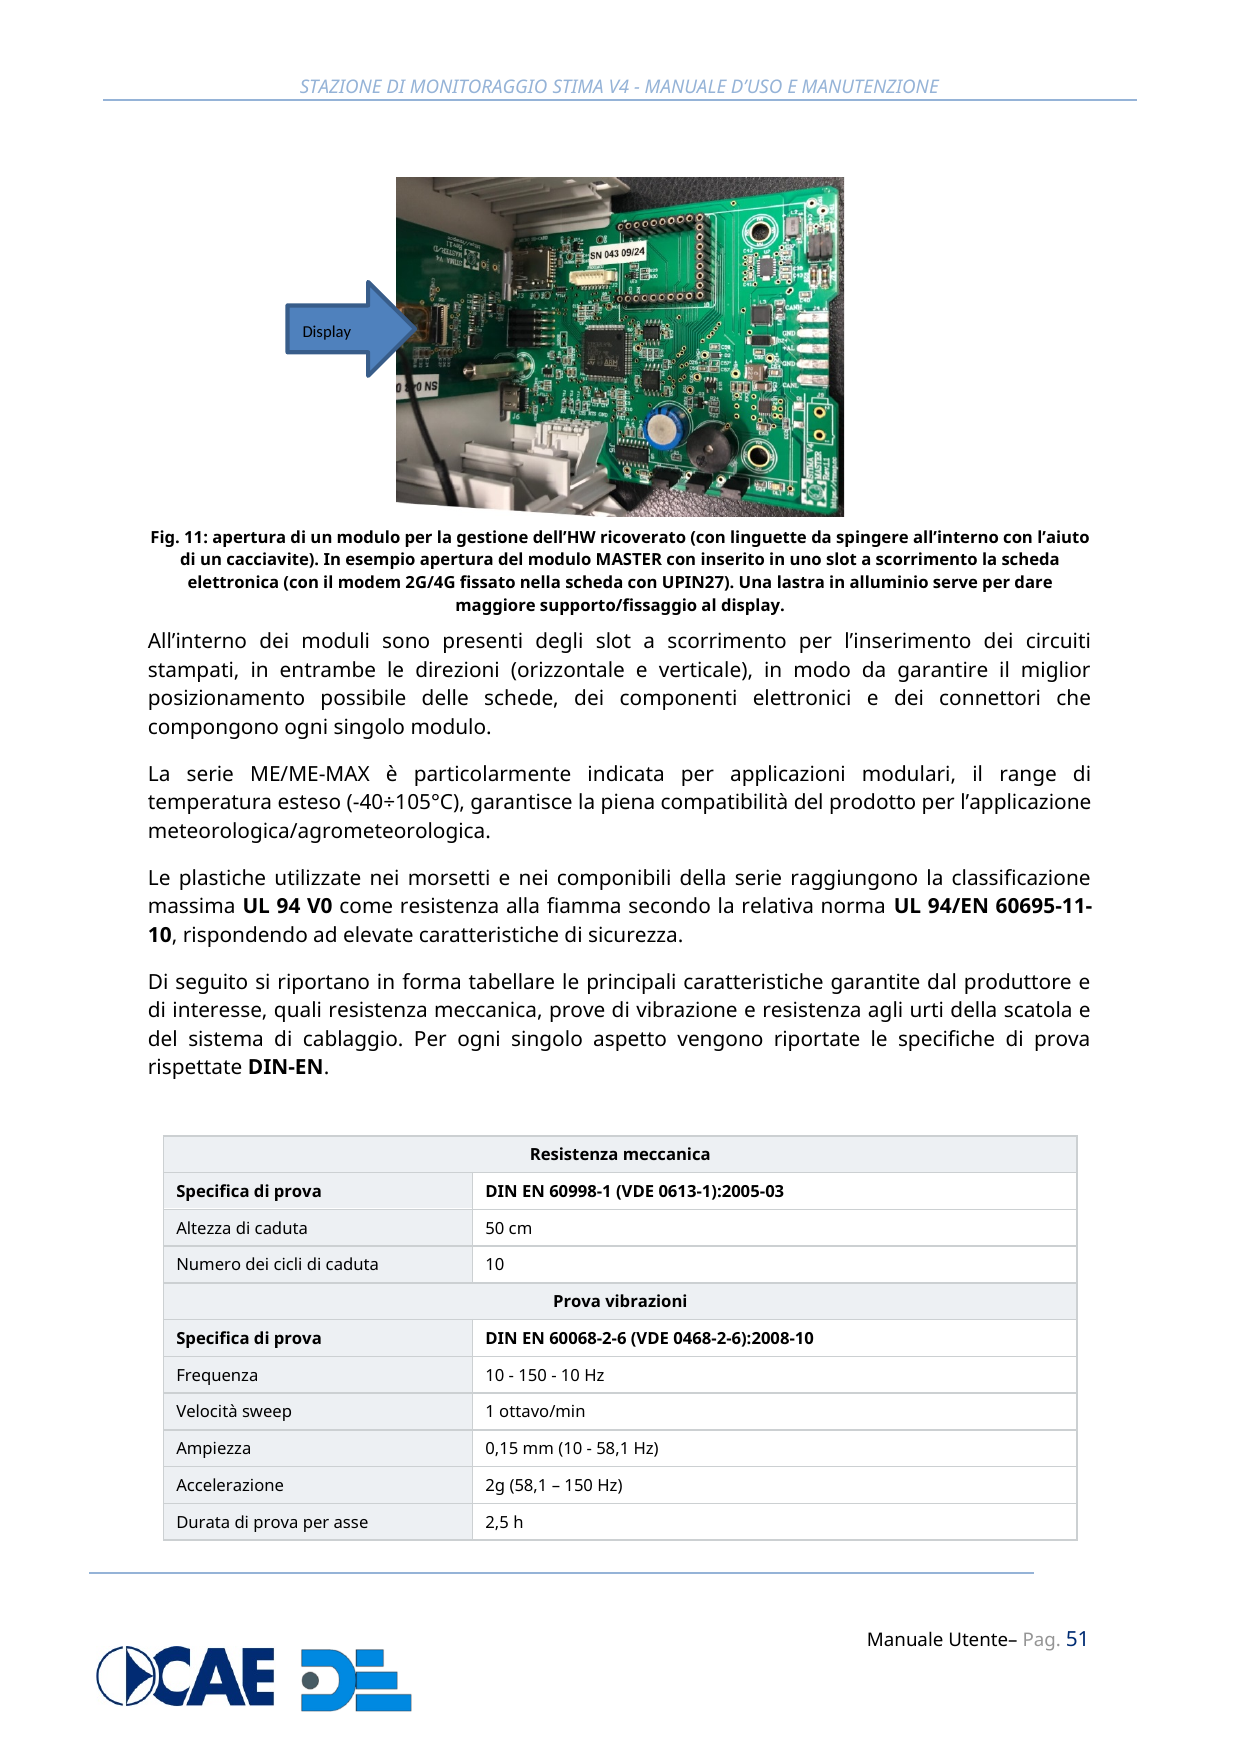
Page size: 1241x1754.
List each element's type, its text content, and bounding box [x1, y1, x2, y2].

table_header Resistenza meccanica [164, 1137, 1076, 1172]
table_cell 50 cm [473, 1210, 1076, 1245]
table_cell 2,5 h [473, 1504, 1076, 1539]
table_cell Velocità sweep [164, 1394, 472, 1429]
text All’interno dei moduli sono presenti degli slot a scorrimento per l’inserimento dei circuiti stampati, in entrambe le direzioni (orizzontale e verticale), in modo da garantire il miglior posizionamento possibile delle schede, dei componenti elettronici e dei connettori che compongono ogni singolo modulo. [148, 627, 1092, 740]
table_cell Specifica di prova [164, 1173, 472, 1208]
text Le plastiche utilizzate nei morsetti e nei componibili della serie raggiungono la classificazione massima UL 94 V0 come resistenza alla fiamma secondo la relativa norma UL 94/EN 60695-11-10, rispondendo ad elevate caratteristiche di sicurezza. [148, 863, 1092, 948]
table_cell Frequenza [164, 1357, 472, 1392]
table_cell 2g (58,1 – 150 Hz) [473, 1467, 1076, 1503]
table_cell DIN EN 60068-2-6 (VDE 0468-2-6):2008-10 [473, 1320, 1076, 1356]
table_cell Durata di prova per asse [164, 1504, 472, 1539]
table_cell Altezza di caduta [164, 1210, 472, 1245]
table_cell DIN EN 60998-1 (VDE 0613-1):2005-03 [473, 1173, 1076, 1208]
table_cell 10 [473, 1247, 1076, 1282]
text Di seguito si riportano in forma tabellare le principali caratteristiche garantite dal produttore e di interesse, quali resistenza meccanica, prove di vibrazione e resistenza agli urti della scatola e del sistema di cablaggio. Per ogni singolo aspetto vengono riportate le specifiche di prova rispettate DIN-EN. [148, 967, 1092, 1081]
table_cell 1 ottavo/min [473, 1394, 1076, 1429]
table_cell Ampiezza [164, 1431, 472, 1466]
text La serie ME/ME-MAX è particolarmente indicata per applicazioni modulari, il range di temperatura esteso (-40÷105°C), garantisce la piena compatibilità del prodotto per l’applicazione meteorologica/agrometeorologica. [148, 759, 1092, 844]
table_cell 0,15 mm (10 - 58,1 Hz) [473, 1431, 1076, 1466]
table_cell Prova vibrazioni [164, 1284, 1076, 1319]
table_cell Accelerazione [164, 1467, 472, 1503]
table_cell Numero dei cicli di caduta [164, 1247, 472, 1282]
text Fig. 11: apertura di un modulo per la gestione dell’HW ricoverato (con linguette da spingere all’interno con l’aiuto di un cacciavite). In esempio apertura del modulo MASTER con inserito in uno slot a scorrimento la scheda elettronica (con il modem 2G/4G fissato nella scheda con UPIN27). Una lastra in alluminio serve per dare maggiore supporto/fissaggio al display. [148, 525, 1092, 616]
table_cell Specifica di prova [164, 1320, 472, 1356]
table_cell 10 - 150 - 10 Hz [473, 1357, 1076, 1392]
